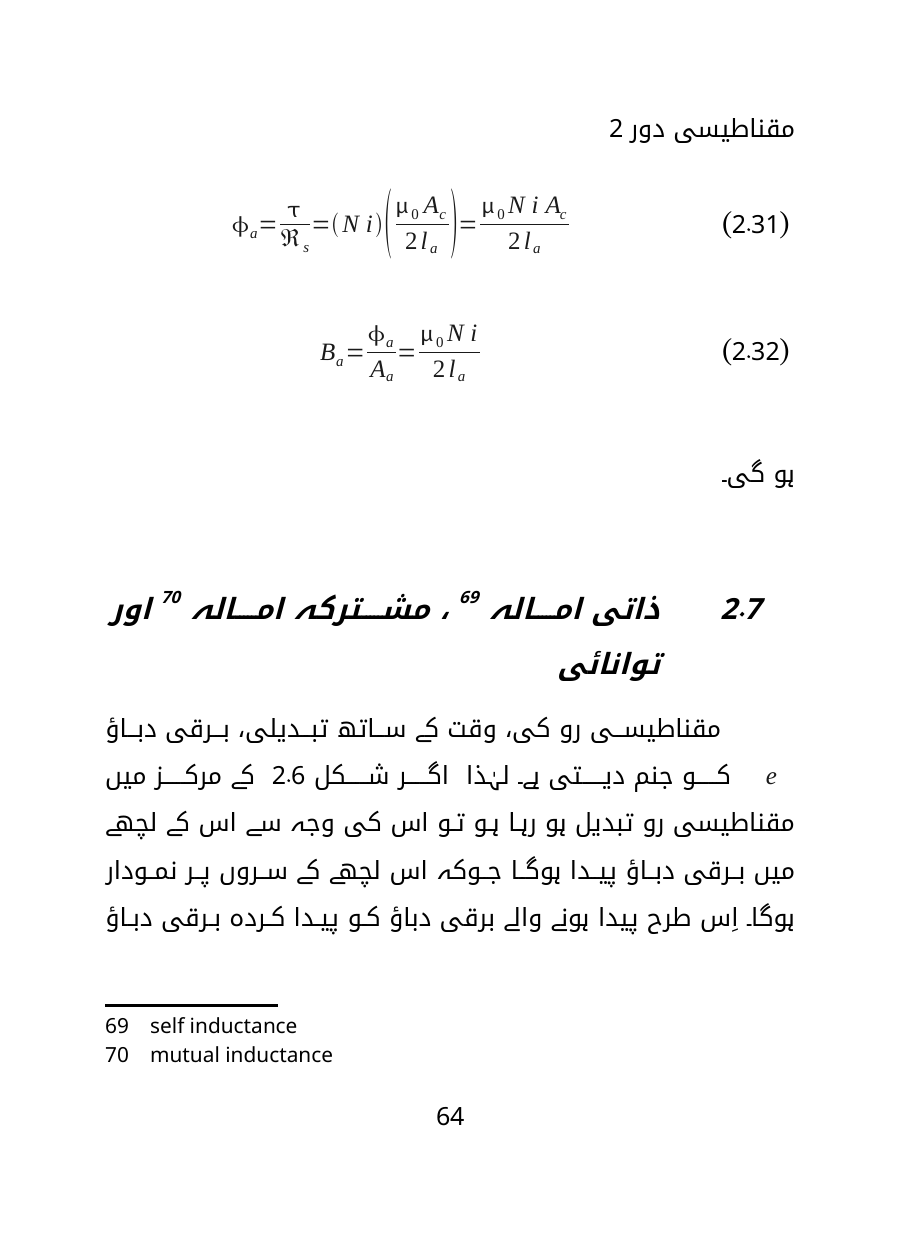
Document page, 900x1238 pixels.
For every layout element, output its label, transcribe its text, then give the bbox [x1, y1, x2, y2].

text مقناطیسی رو کی، وقت کے ساتھ تبدیلی، برقی دباؤ کو جنم دیتی ہے۔ لہٰذا اگر شکل 2.6 کے مرکز میں مقناطیسی رو تبدیل ہو رہا ہو تو اس کی وجہ سے اس کے لچھے میں برقی دباؤ پیدا ہوگا جوکہ اس لچھے کے سروں پر نمودار ہوگا۔ اِس طرح پیدا ہونے والے برقی دباؤ کو پیدا کردہ برقی دباؤ کہتے ہیں۔ فیراڈے کے قانون کے تحت [105, 705, 795, 942]
subtitle ذاتی امالہ ، مشترکہ امالہ اور توانائی [105, 582, 720, 692]
table_header [105, 314, 686, 404]
table_header (2.31) [688, 183, 795, 279]
text ہو گی۔ [105, 450, 795, 498]
list self inductance [105, 1012, 795, 1040]
table_header [105, 183, 688, 279]
list mutual inductance [105, 1040, 795, 1068]
table_header (2.32) [686, 314, 795, 404]
